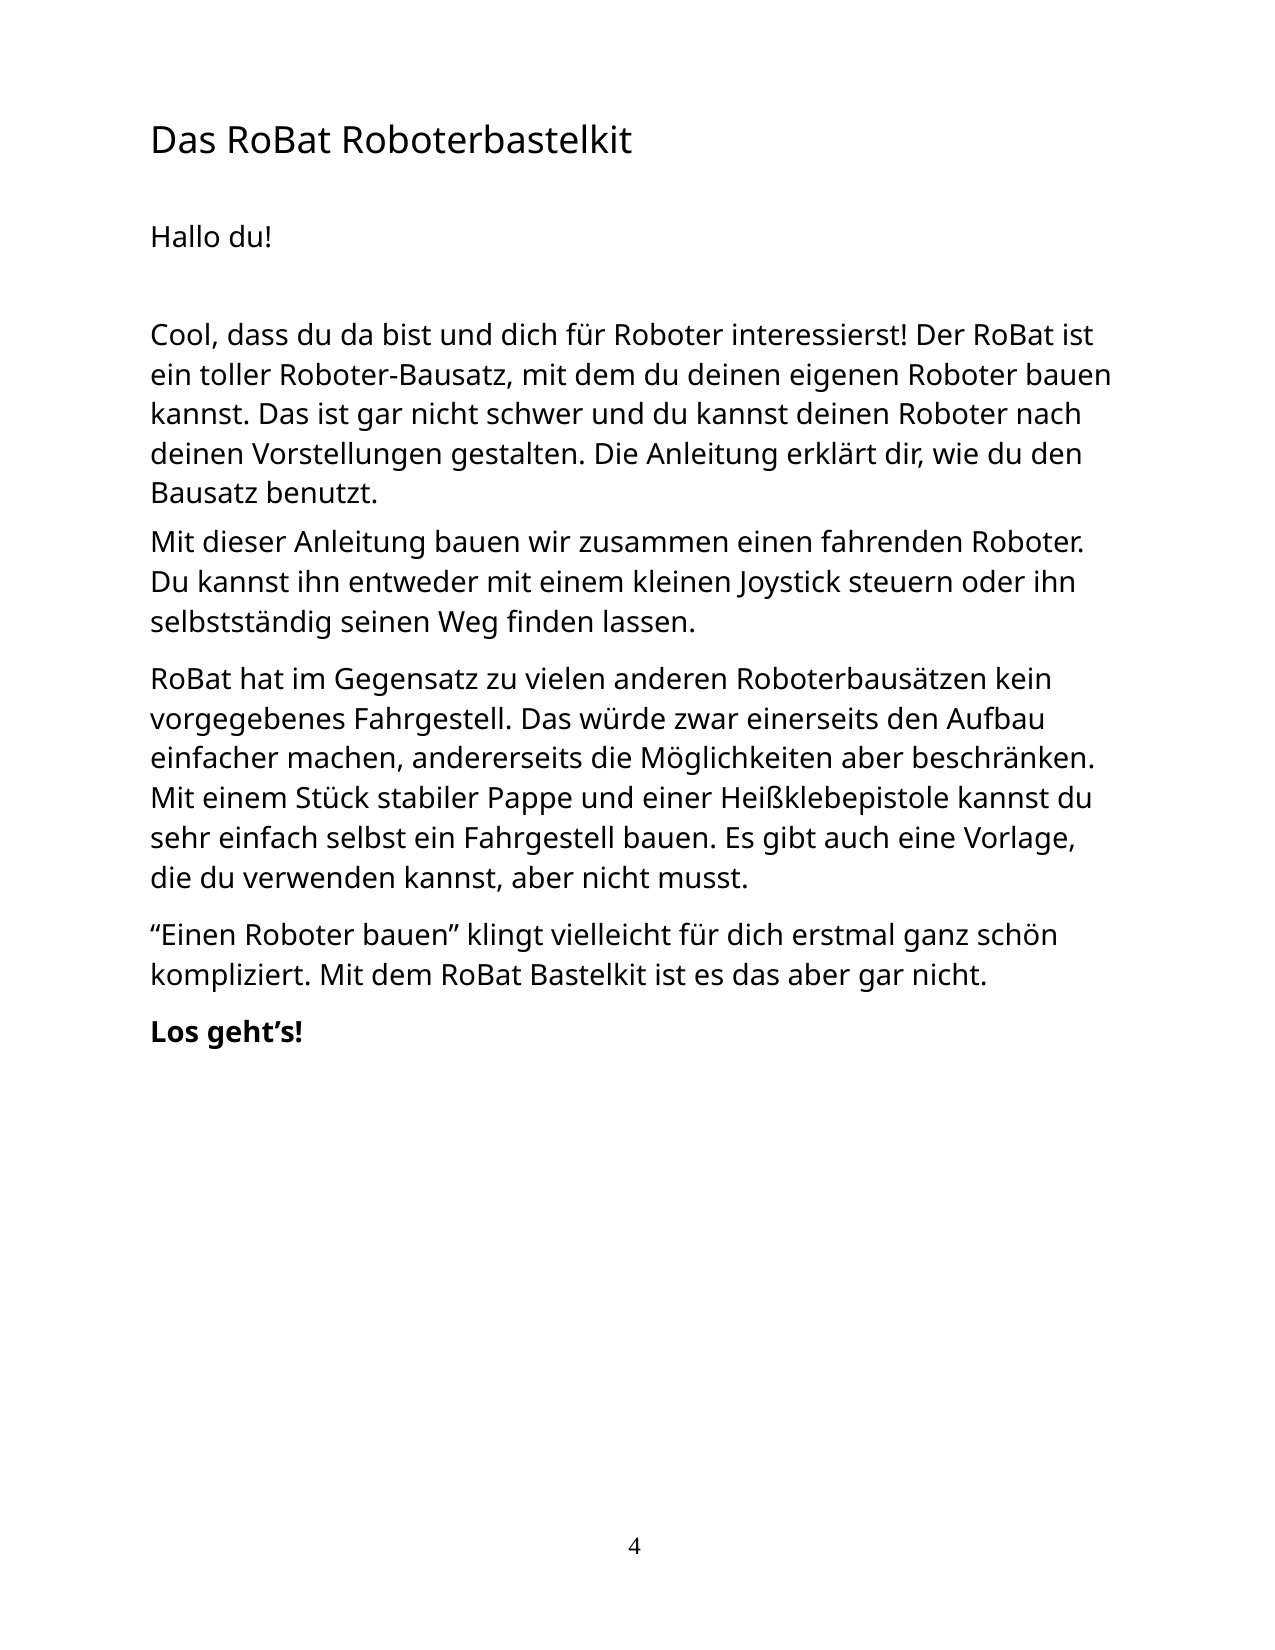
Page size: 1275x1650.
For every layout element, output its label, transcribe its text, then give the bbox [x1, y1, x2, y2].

subtitle Das RoBat Roboterbastelkit [150, 113, 1125, 164]
text Hallo du! [150, 217, 1125, 256]
text RoBat hat im Gegensatz zu vielen anderen Roboterbausätzen kein vorgegebenes Fahrgestell. Das würde zwar einerseits den Aufbau einfacher machen, andererseits die Möglichkeiten aber beschränken. Mit einem Stück stabiler Pappe und einer Heißklebepistole kannst du sehr einfach selbst ein Fahrgestell bauen. Es gibt auch eine Vorlage, die du verwenden kannst, aber nicht musst. [150, 658, 1125, 897]
text Mit dieser Anleitung bauen wir zusammen einen fahrenden Roboter. Du kannst ihn entweder mit einem kleinen Joystick steuern oder ihn selbstständig seinen Weg finden lassen. [150, 521, 1125, 641]
text Cool, dass du da bist und dich für Roboter interessierst! Der RoBat ist ein toller Roboter-Bausatz, mit dem du deinen eigenen Roboter bauen kannst. Das ist gar nicht schwer und du kannst deinen Roboter nach deinen Vorstellungen gestalten. Die Anleitung erklärt dir, wie du den Bausatz benutzt. [150, 314, 1125, 512]
text Los geht’s! [150, 1012, 1125, 1051]
text “Einen Roboter bauen” klingt vielleicht für dich erstmal ganz schön kompliziert. Mit dem RoBat Bastelkit ist es das aber gar nicht. [150, 914, 1125, 994]
